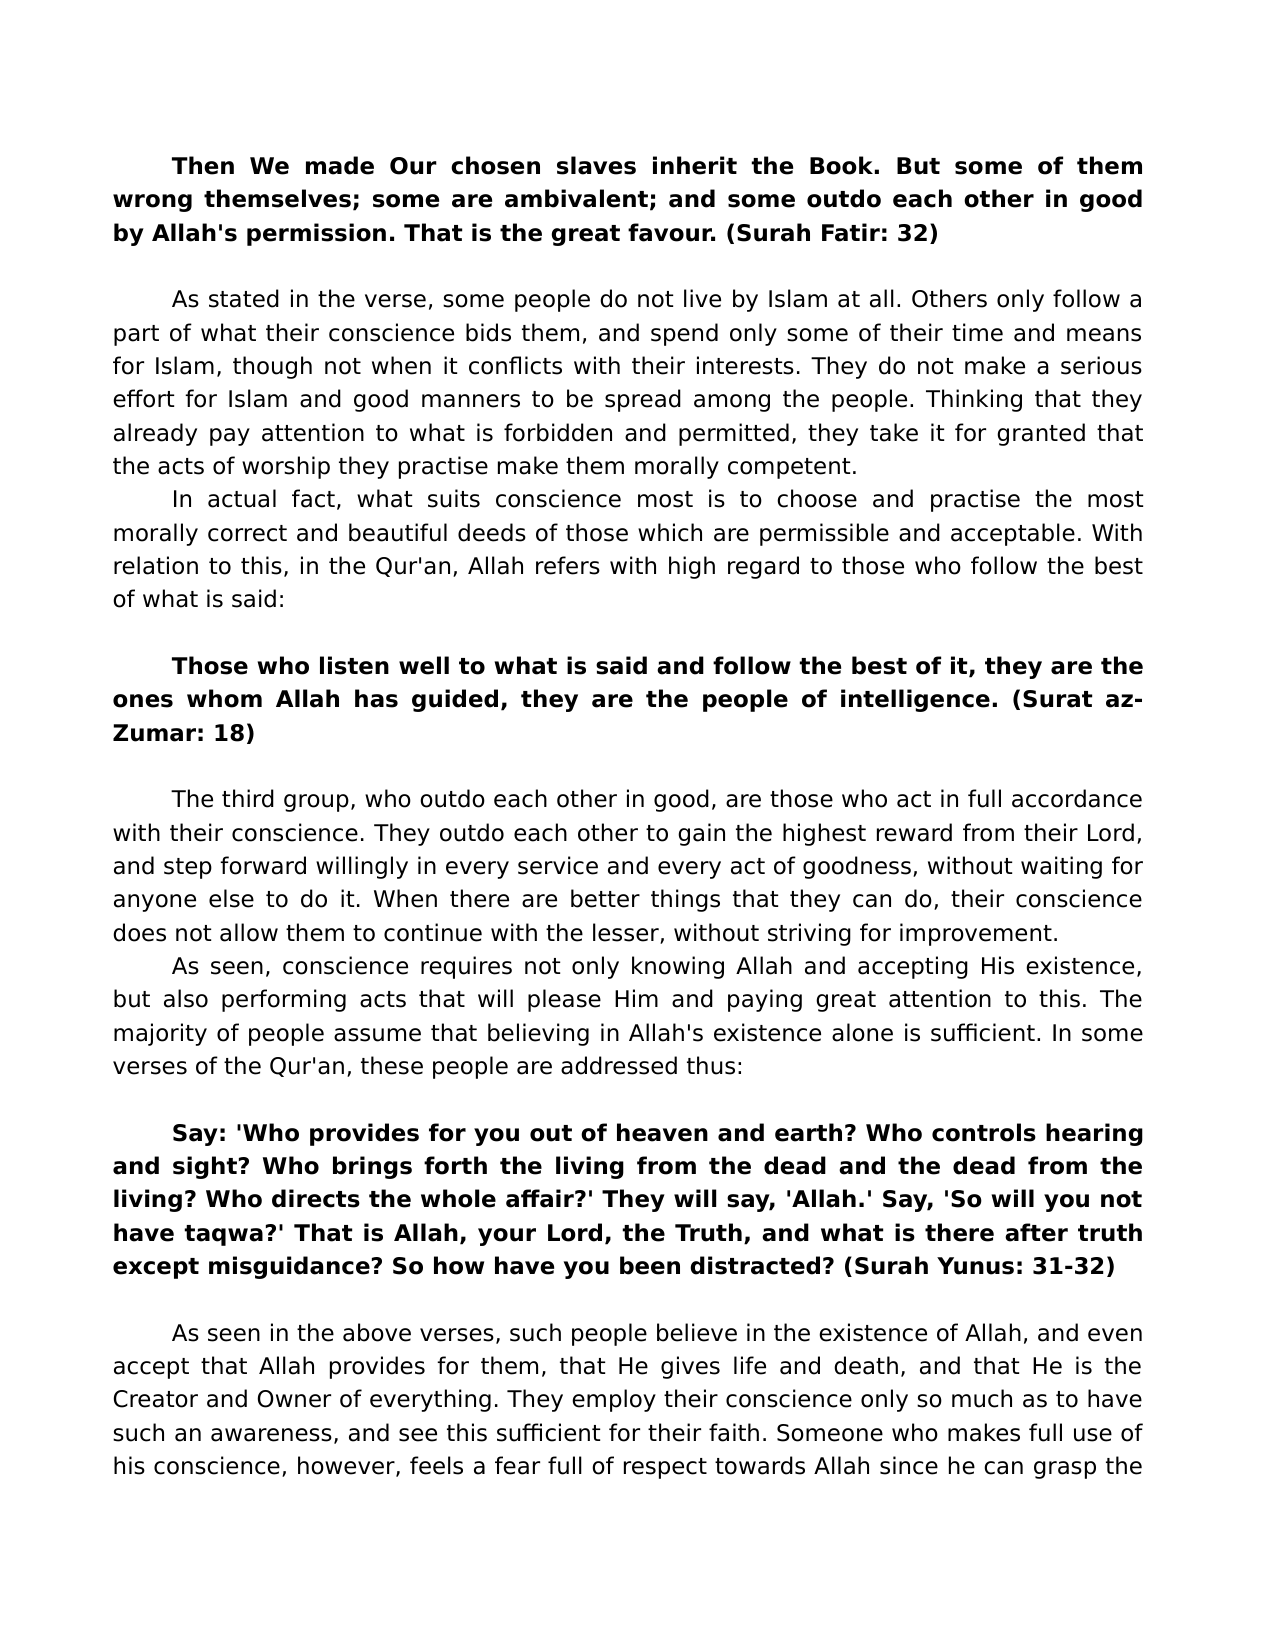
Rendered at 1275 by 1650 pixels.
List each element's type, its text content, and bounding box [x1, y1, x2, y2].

text Those who listen well to what is said and follow the best of it, they are the ones whom Allah has guided, they are the people of intelligence. (Surat az-Zumar: 18) [112, 648, 1145, 748]
text Then We made Our chosen slaves inherit the Book. But some of them wrong themselves; some are ambivalent; and some outdo each other in good by Allah's permission. That is the great favour. (Surah Fatir: 32) [112, 148, 1145, 248]
text As seen, conscience requires not only knowing Allah and accepting His existence, but also performing acts that will please Him and paying great attention to this. The majority of people assume that believing in Allah's existence alone is sufficient. In some verses of the Qur'an, these people are addressed thus: [112, 948, 1145, 1081]
text As stated in the verse, some people do not live by Islam at all. Others only follow a part of what their conscience bids them, and spend only some of their time and means for Islam, though not when it conflicts with their interests. They do not make a serious effort for Islam and good manners to be spread among the people. Thinking that they already pay attention to what is forbidden and permitted, they take it for granted that the acts of worship they practise make them morally competent. [112, 281, 1145, 481]
text As seen in the above verses, such people believe in the existence of Allah, and even accept that Allah provides for them, that He gives life and death, and that He is the Creator and Owner of everything. They employ their conscience only so much as to have such an awareness, and see this sufficient for their faith. Someone who makes full use of his conscience, however, feels a fear full of respect towards Allah since he can grasp the [112, 1314, 1145, 1481]
text In actual fact, what suits conscience most is to choose and practise the most morally correct and beautiful deeds of those which are permissible and acceptable. With relation to this, in the Qur'an, Allah refers with high regard to those who follow the best of what is said: [112, 481, 1145, 614]
text Say: 'Who provides for you out of heaven and earth? Who controls hearing and sight? Who brings forth the living from the dead and the dead from the living? Who directs the whole affair?' They will say, 'Allah.' Say, 'So will you not have taqwa?' That is Allah, your Lord, the Truth, and what is there after truth except misguidance? So how have you been distracted? (Surah Yunus: 31-32) [112, 1114, 1145, 1281]
text The third group, who outdo each other in good, are those who act in full accordance with their conscience. They outdo each other to gain the highest reward from their Lord, and step forward willingly in every service and every act of goodness, without waiting for anyone else to do it. When there are better things that they can do, their conscience does not allow them to continue with the lesser, without striving for improvement. [112, 781, 1145, 948]
